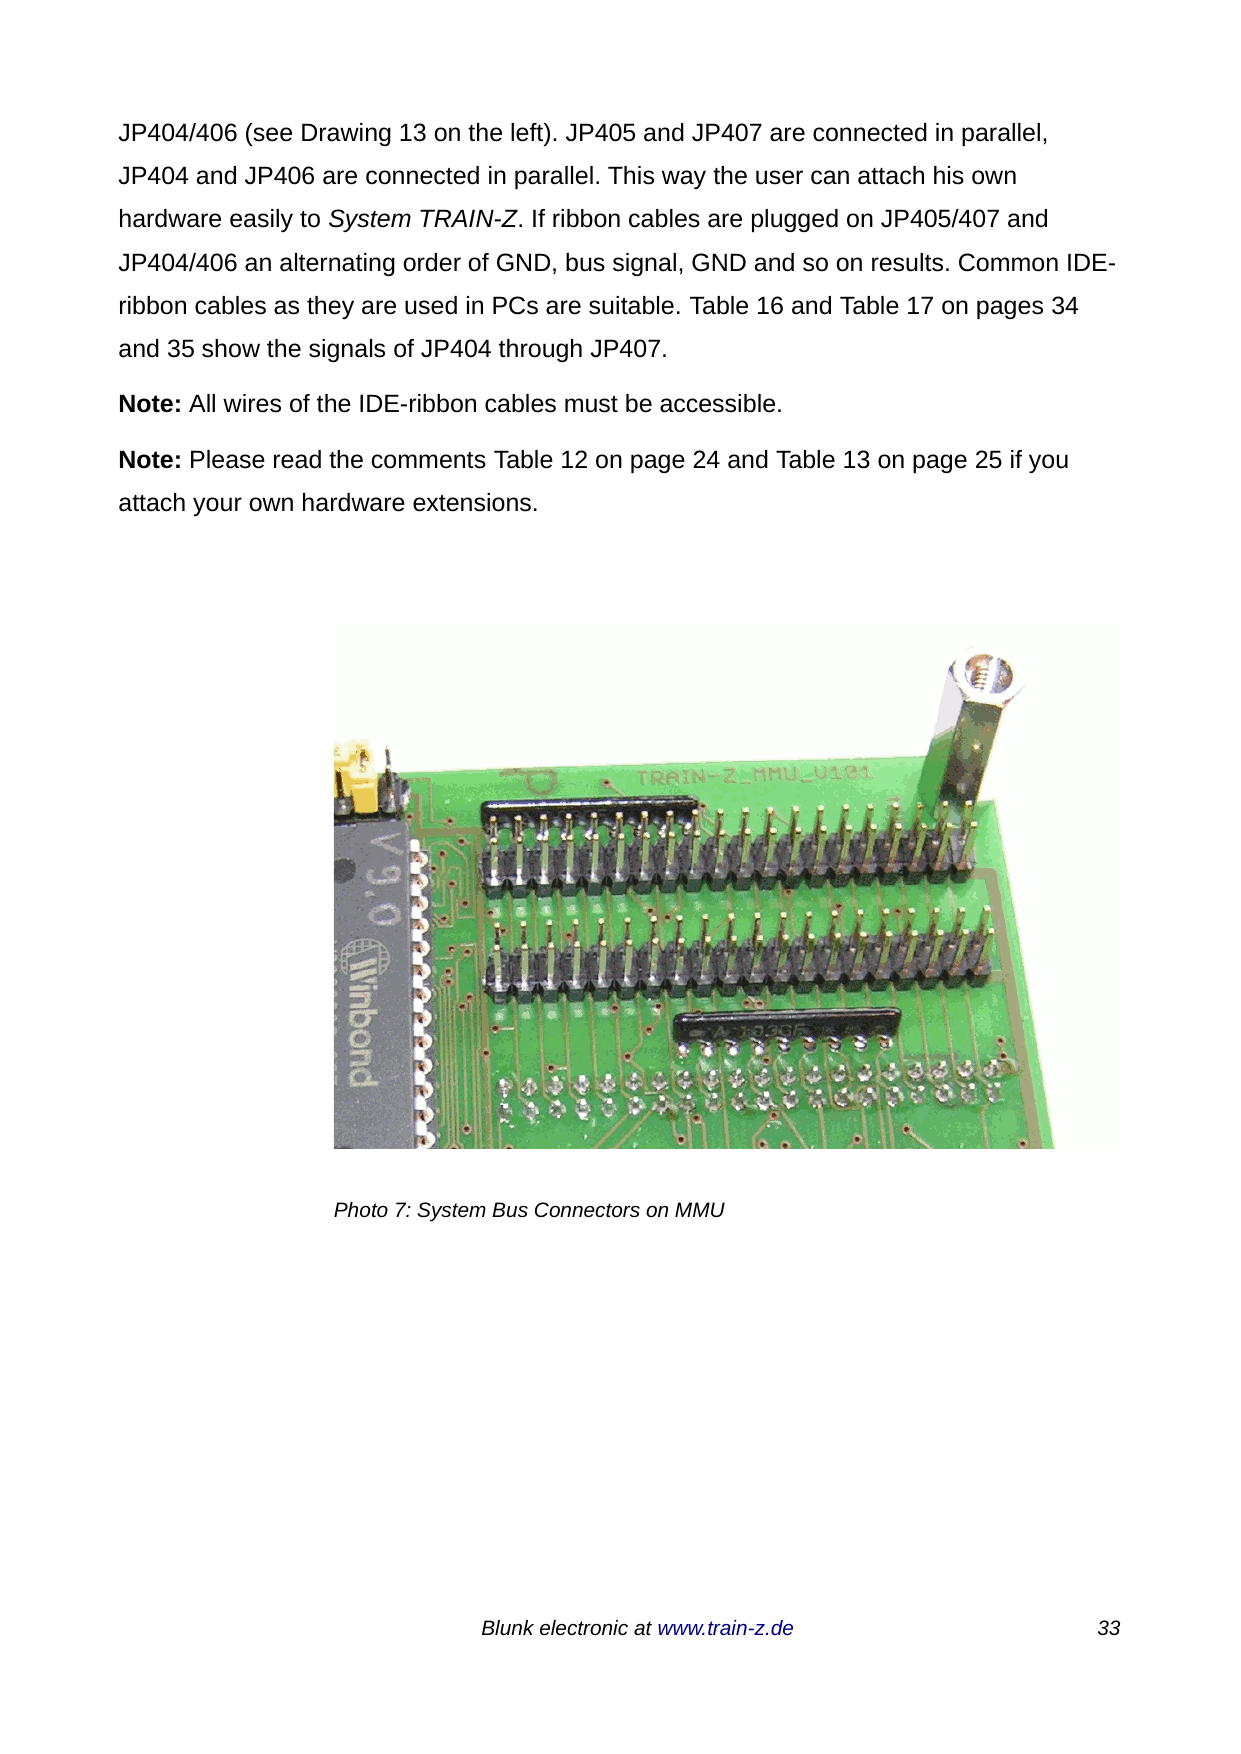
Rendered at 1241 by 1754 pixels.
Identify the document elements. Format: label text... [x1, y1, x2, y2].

picture [333, 626, 1123, 1149]
text Photo 7: System Bus Connectors on MMU [334, 1198, 1122, 1222]
text All signals of the system bus are connected to JP405/407 and JP404/406 (see Drawing 13 on the left). JP405 and JP407 are connected in parallel, JP404 and JP406 are connected in parallel. This way the user can attach his own hardware easily to System TRAIN-Z. If ribbon cables are plugged on JP405/407 and JP404/406 an alternating order of GND, bus signal, GND and so on results. Common IDE-ribbon cables as they are used in PCs are suitable. Table 16 and Table 17 on pages 35 and 36 show the signals of JP404 through JP407. [118, 118, 1122, 362]
text Note: Please read the comments Table 12 on page 25 and Table 13 on page 26 if you attach your own hardware extensions. [118, 445, 1122, 517]
text Note: All wires of the IDE-ribbon cables must be accessible. [118, 389, 1122, 418]
